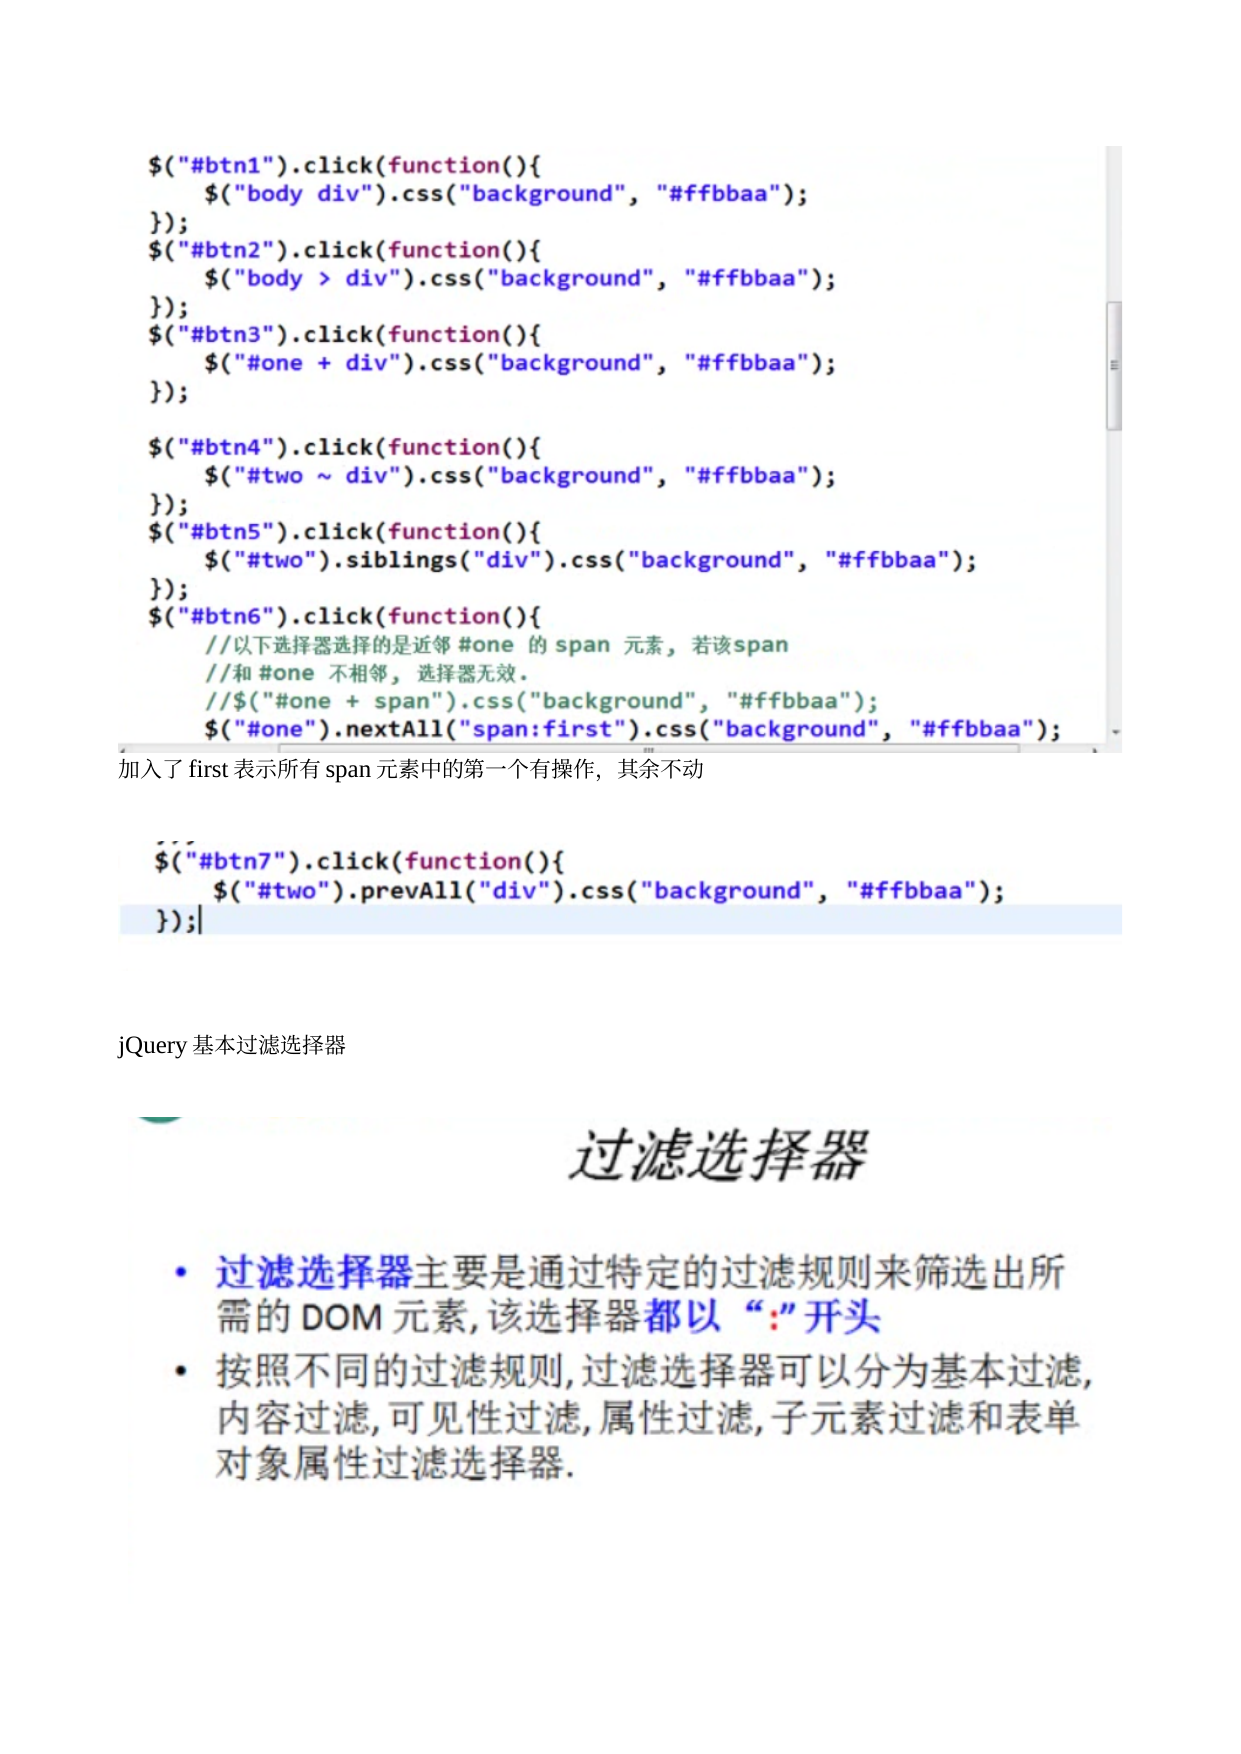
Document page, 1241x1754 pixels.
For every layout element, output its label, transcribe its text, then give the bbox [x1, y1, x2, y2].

text jQuery基本过滤选择器 [118, 1028, 1122, 1060]
picture [118, 146, 1123, 753]
text 加入了first表示所有span元素中的第一个有操作，其余不动 [118, 753, 1122, 784]
picture [127, 1117, 1113, 1604]
picture [118, 841, 1123, 971]
